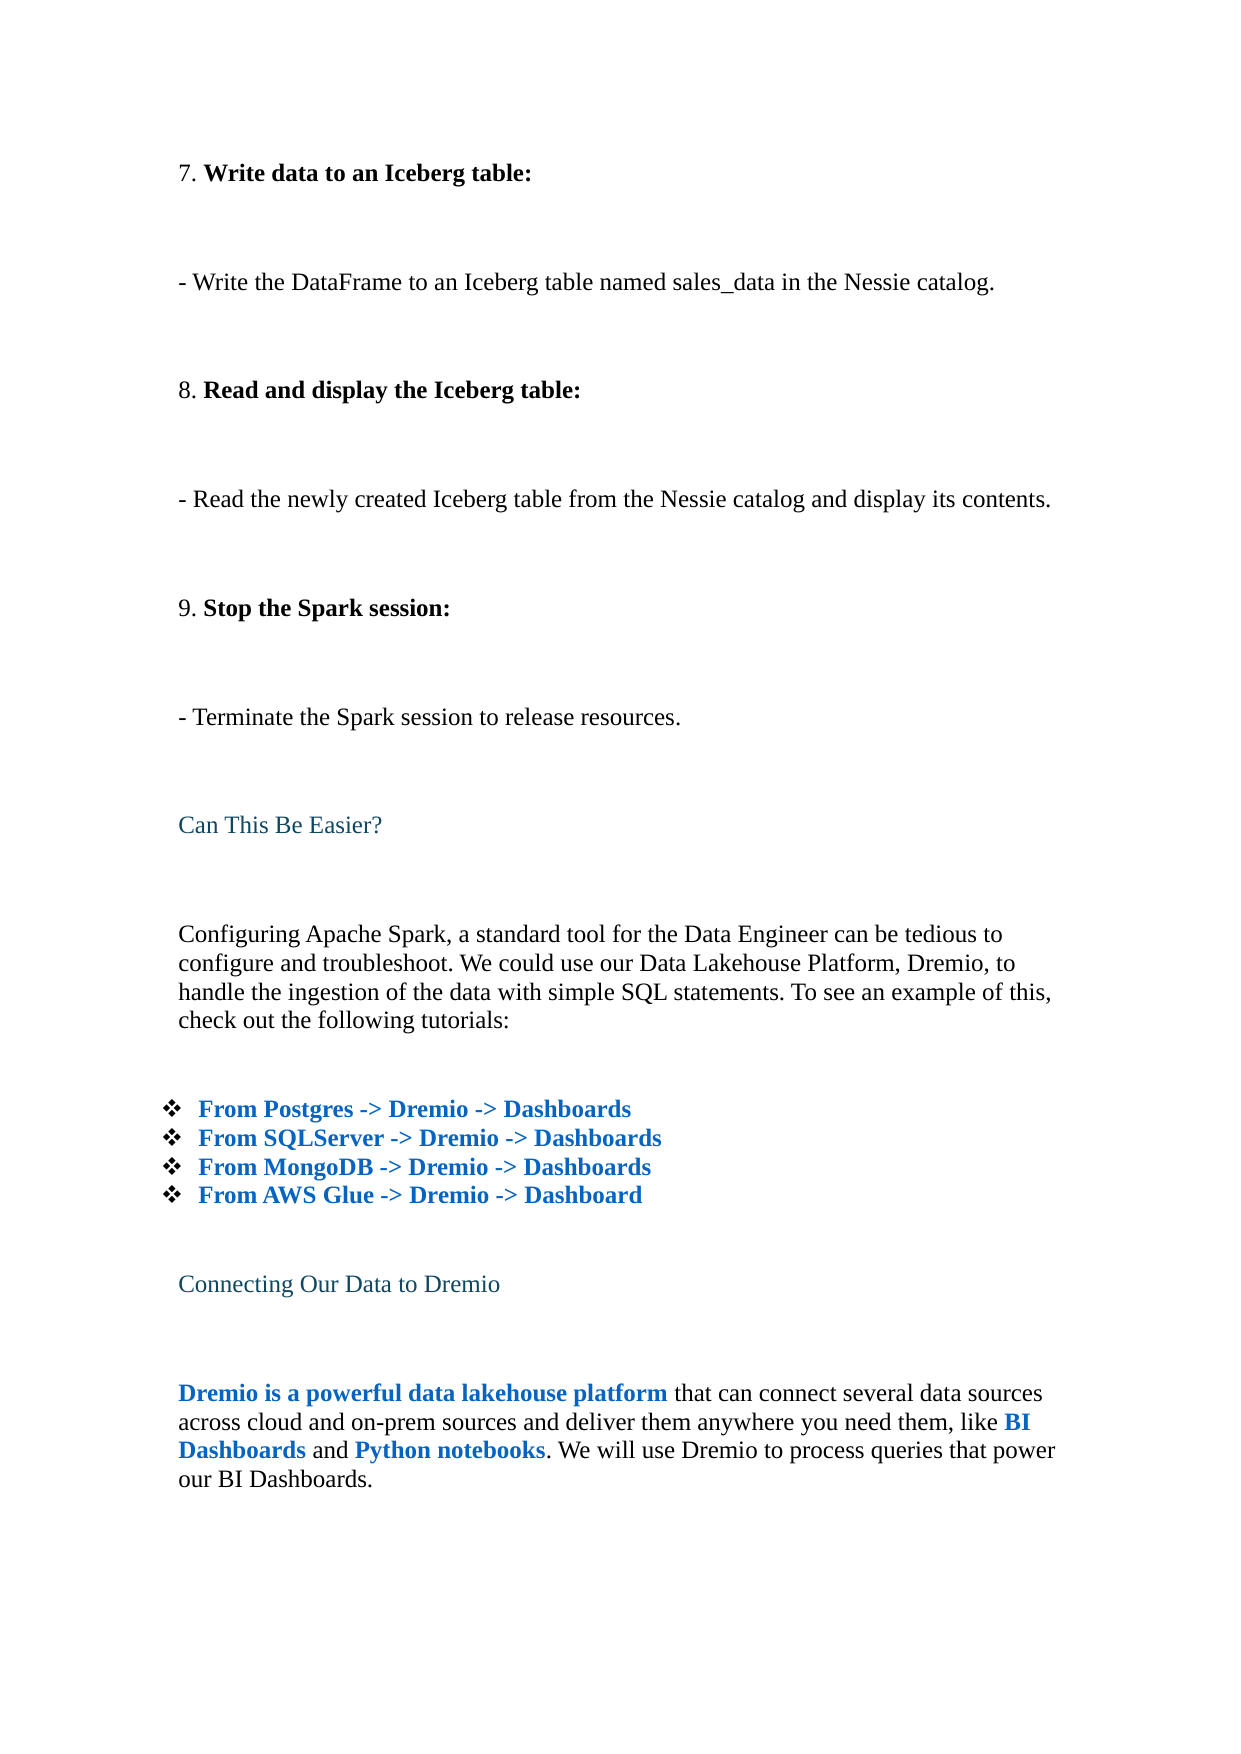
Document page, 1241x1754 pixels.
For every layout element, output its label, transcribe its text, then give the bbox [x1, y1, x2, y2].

text Configuring Apache Spark, a standard tool for the Data Engineer can be tedious to configure and troubleshoot. We could use our Data Lakehouse Platform, Dremio, to handle the ingestion of the data with simple SQL statements. To see an example of this, check out the following tutorials: [178, 919, 1062, 1034]
subtitle Can This Be Easier? [178, 811, 1062, 839]
text - Read the newly created Iceberg table from the Nessie catalog and display its contents. [178, 484, 1062, 513]
subtitle Connecting Our Data to Dremio [178, 1269, 1062, 1298]
list From MongoDB -> Dremio -> Dashboards [161, 1152, 1122, 1181]
text 9. Stop the Spark session: [178, 593, 1062, 622]
text - Write the DataFrame to an Iceberg table named sales_data in the Nessie catalog. [178, 267, 1062, 296]
list From AWS Glue -> Dremio -> Dashboard [161, 1181, 1122, 1209]
list From Postgres -> Dremio -> Dashboards [161, 1094, 1122, 1123]
text 7. Write data to an Iceberg table: [178, 158, 1062, 187]
text Dremio is a powerful data lakehouse platform that can connect several data sources across cloud and on-prem sources and deliver them anywhere you need them, like BI Dashboards and Python notebooks. We will use Dremio to process queries that power our BI Dashboards. [178, 1378, 1062, 1493]
list From SQLServer -> Dremio -> Dashboards [161, 1123, 1122, 1152]
text 8. Read and display the Iceberg table: [178, 376, 1062, 404]
text - Terminate the Spark session to release resources. [178, 702, 1062, 731]
